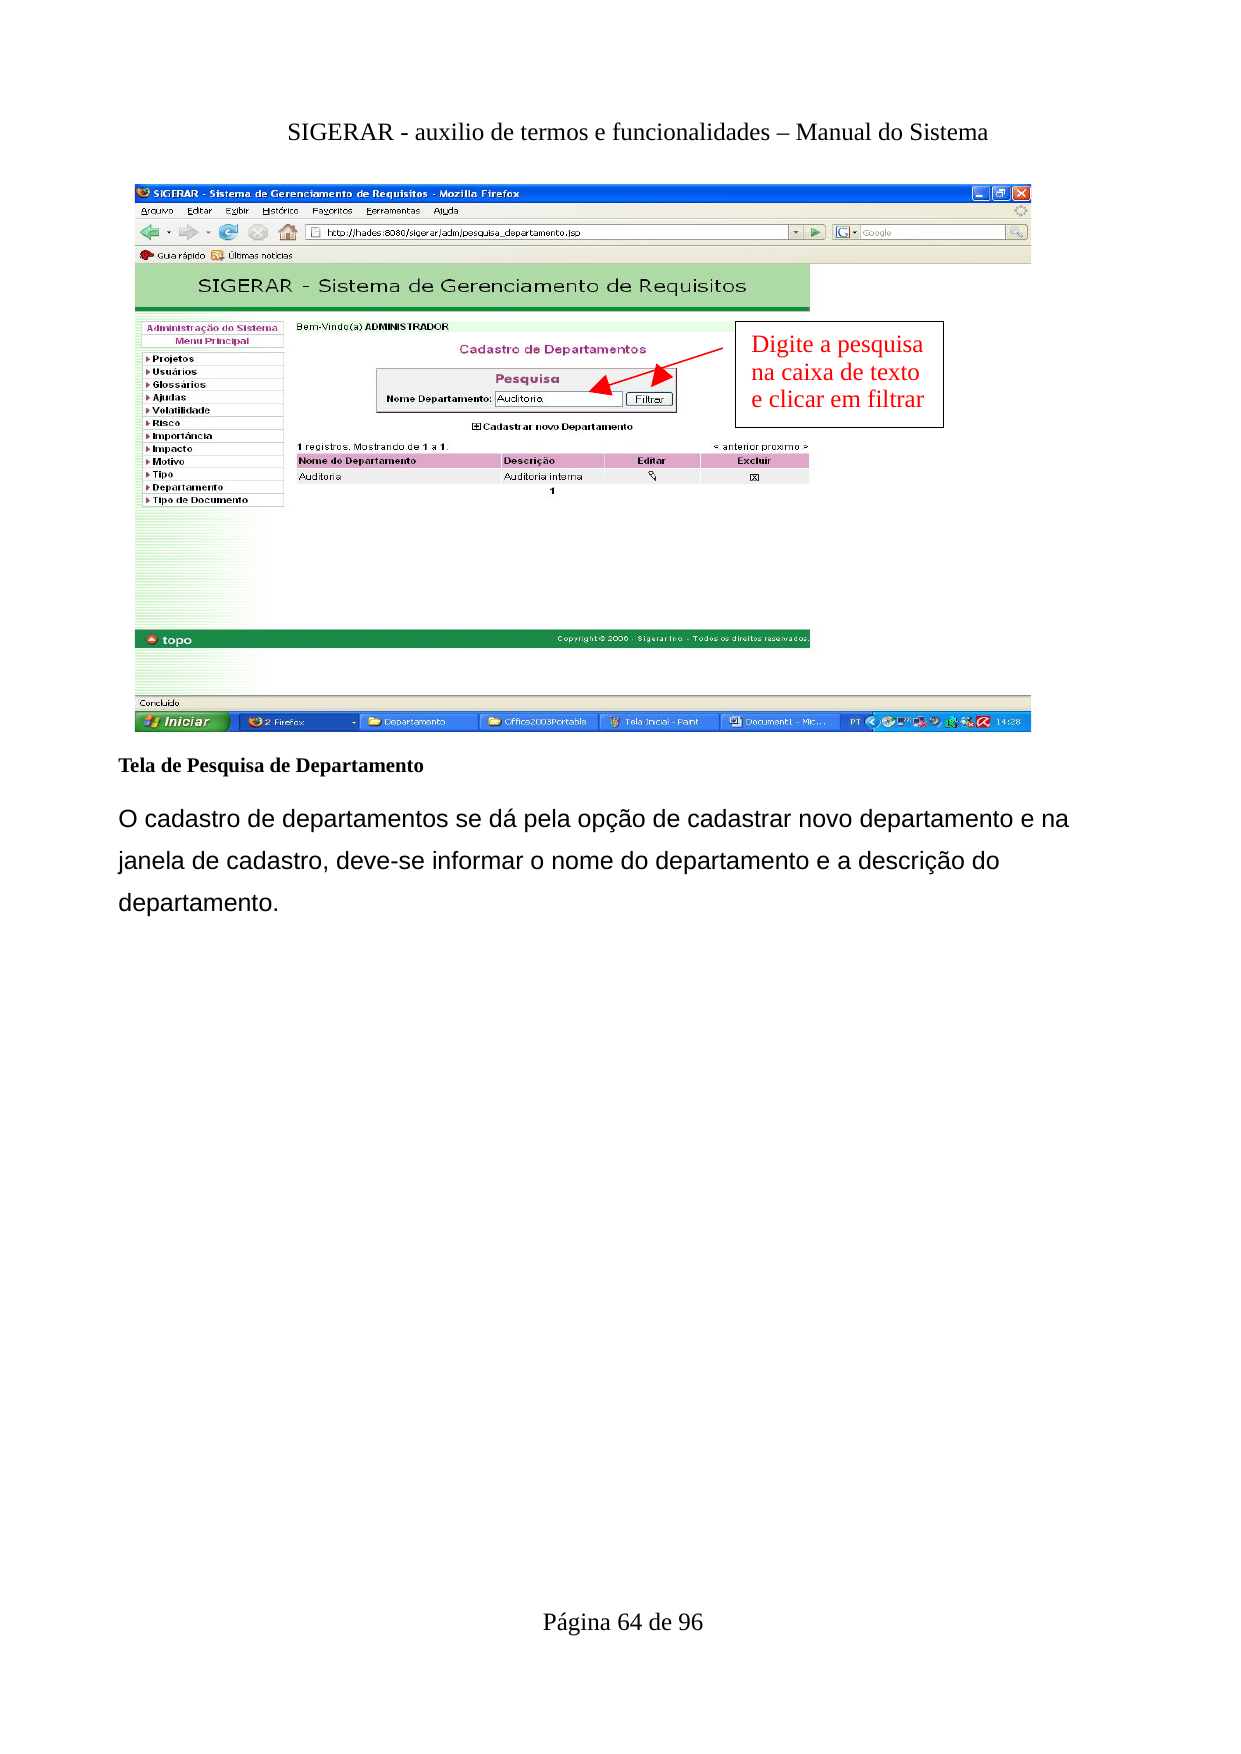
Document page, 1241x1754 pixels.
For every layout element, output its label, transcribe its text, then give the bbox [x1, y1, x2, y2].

text Digite a pesquisa na caixa de texto e clicar em filtrar [751, 330, 927, 413]
picture [134, 184, 1032, 732]
text O cadastro de departamentos se dá pela opção de cadastrar novo departamento e na janela de cadastro, deve-se informar o nome do departamento e a descrição do departamento. [118, 805, 1134, 917]
text Tela de Pesquisa de Departamento [118, 754, 1134, 777]
